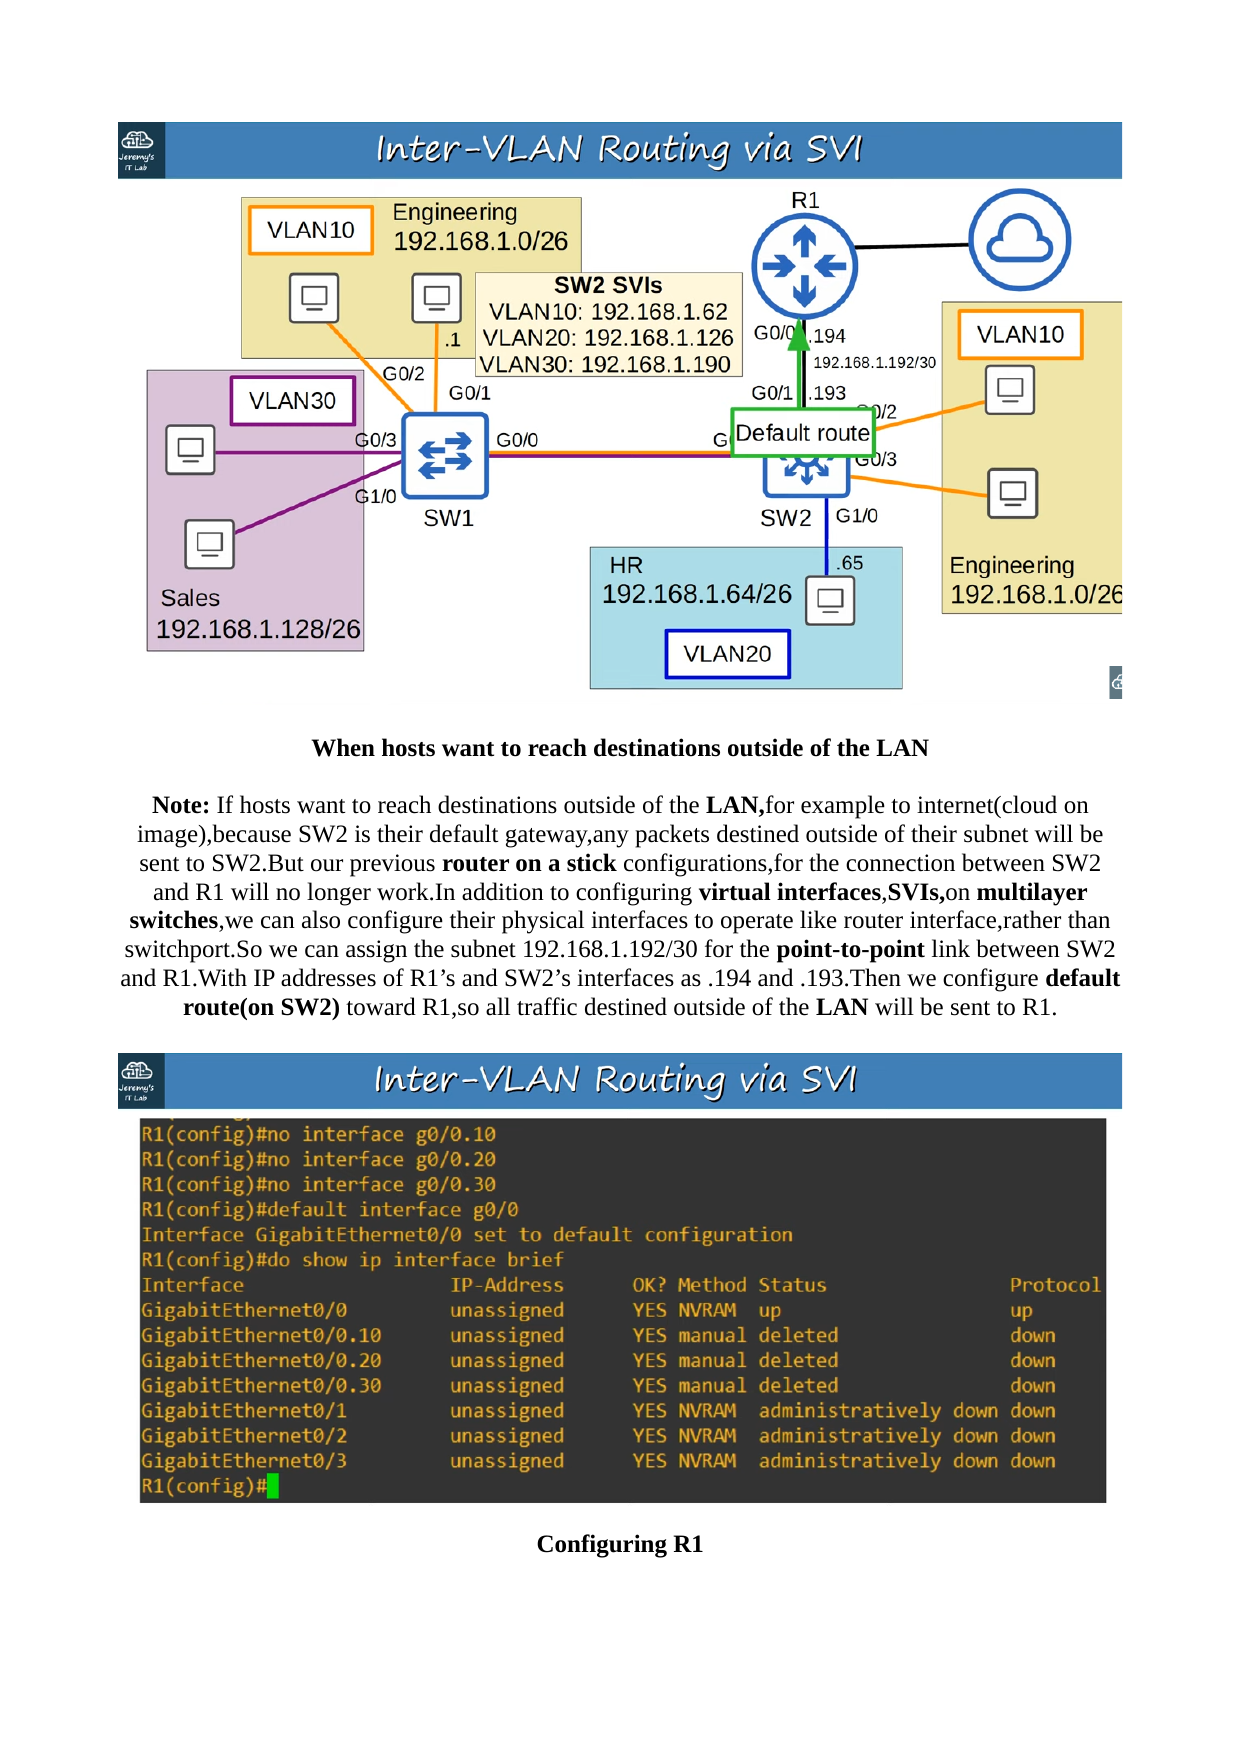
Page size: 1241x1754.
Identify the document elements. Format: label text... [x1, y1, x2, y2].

text Note: If hosts want to reach destinations outside of the LAN,for example to internet(cloud on image),because SW2 is their default gateway,any packets destined outside of their subnet will be sent to SW2.But our previous router on a stick configurations,for the connection between SW2 and R1 will no longer work.In addition to configuring virtual interfaces,SVIs,on multilayer switches,we can also configure their physical interfaces to operate like router interface,rather than switchport.So we can assign the subnet 192.168.1.192/30 for the point-to-point link between SW2 and R1.With IP addresses of R1’s and SW2’s interfaces as .194 and .193.Then we configure default route(on SW2) toward R1,so all traffic destined outside of the LAN will be sent to R1. [118, 791, 1122, 1021]
picture [118, 118, 1123, 705]
text When hosts want to reach destinations outside of the LAN [118, 733, 1122, 762]
picture [118, 1049, 1123, 1529]
text Configuring R1 [118, 1529, 1122, 1557]
